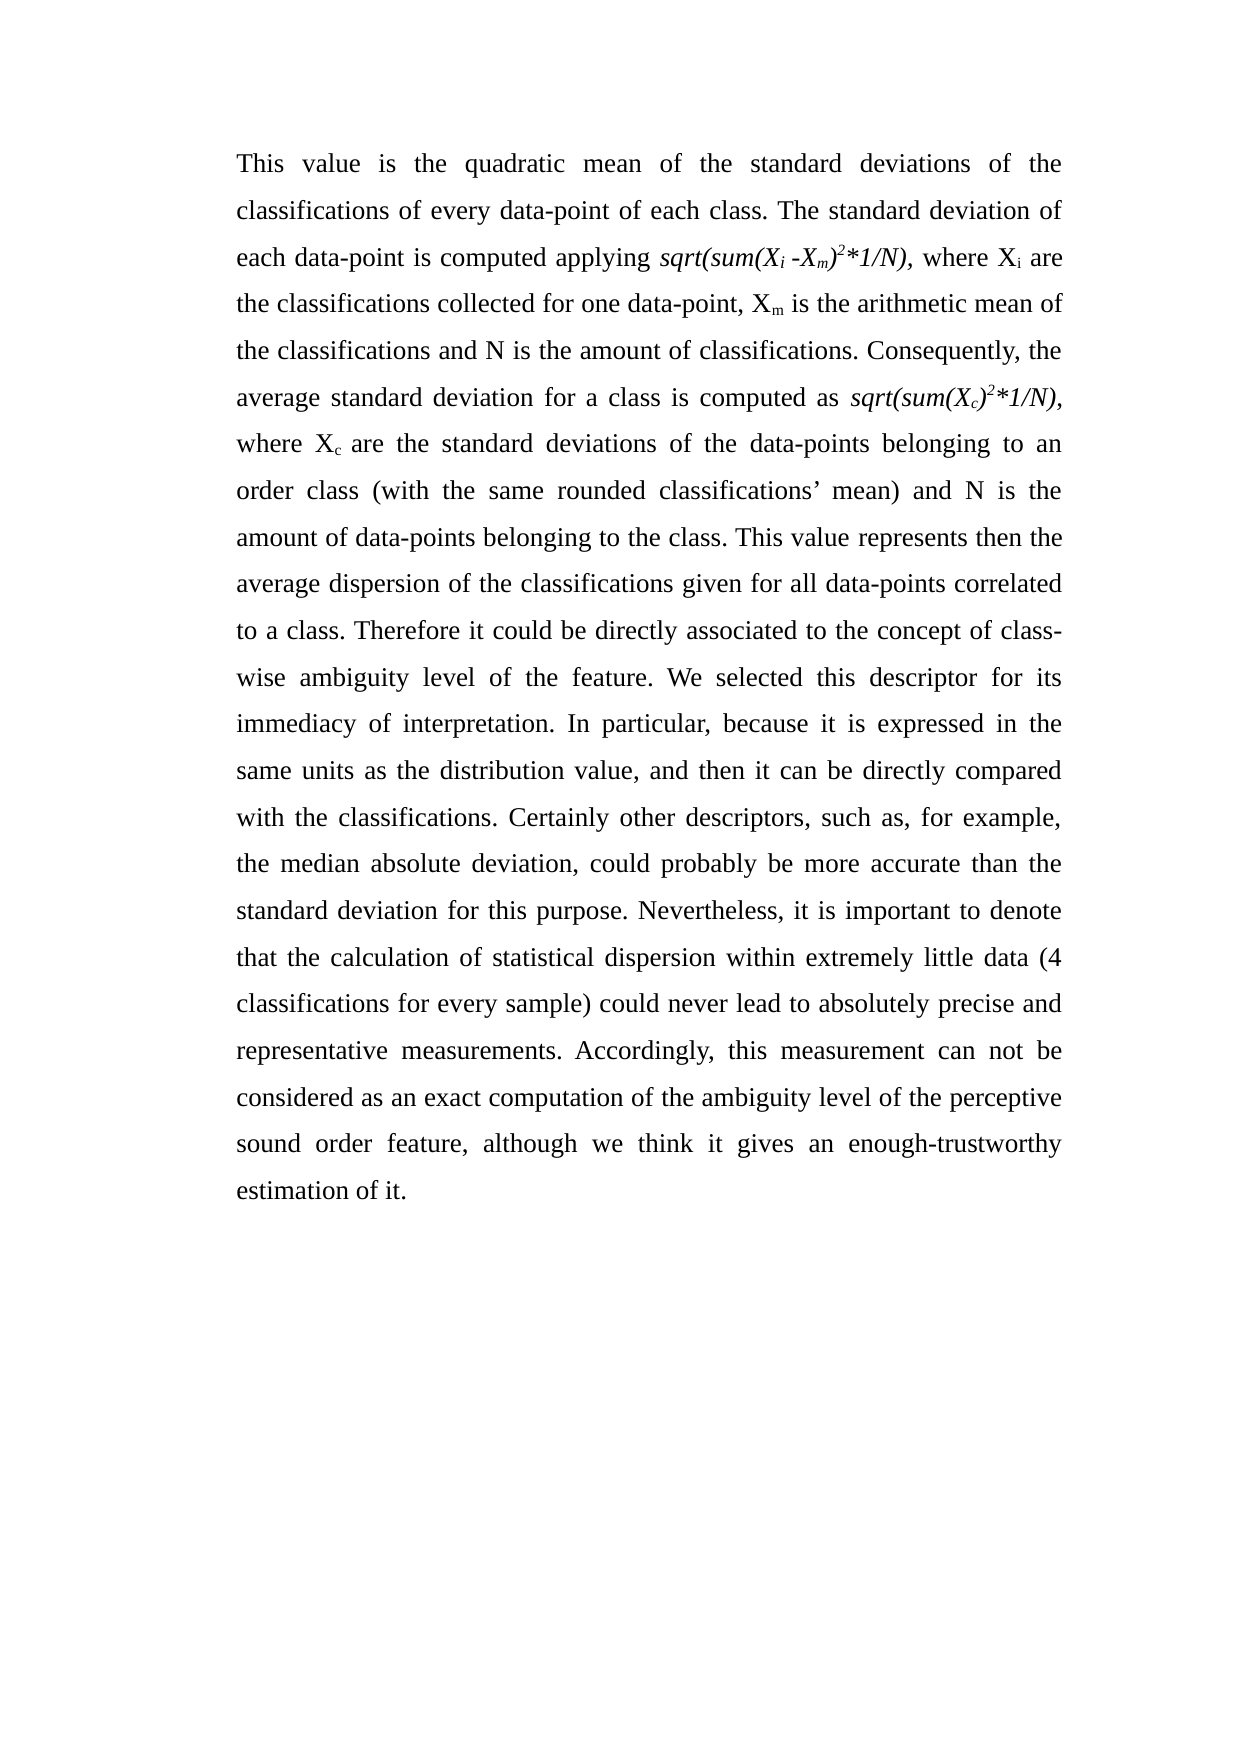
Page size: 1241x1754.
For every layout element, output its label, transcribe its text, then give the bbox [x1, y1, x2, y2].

text This value is the quadratic mean of the standard deviations of the classifications of every data-point of each class. The standard deviation of each data-point is computed applying sqrt(sum(Xi -Xm)2*1/N), where Xi are the classifications collected for one data-point, Xm is the arithmetic mean of the classifications and N is the amount of classifications. Consequently, the average standard deviation for a class is computed as sqrt(sum(Xc)2*1/N), where Xc are the standard deviations of the data-points belonging to an order class (with the same rounded classifications’ mean) and N is the amount of data-points belonging to the class. This value represents then the average dispersion of the classifications given for all data-points correlated to a class. Therefore it could be directly associated to the concept of class-wise ambiguity level of the feature. We selected this descriptor for its immediacy of interpretation. In particular, because it is expressed in the same units as the distribution value, and then it can be directly compared with the classifications. Certainly other descriptors, such as, for example, the median absolute deviation, could probably be more accurate than the standard deviation for this purpose. Nevertheless, it is important to denote that the calculation of statistical dispersion within extremely little data (4 classifications for every sample) could never lead to absolutely precise and representative measurements. Accordingly, this measurement can not be considered as an exact computation of the ambiguity level of the perceptive sound order feature, although we think it gives an enough-trustworthy estimation of it. [236, 148, 1063, 1205]
